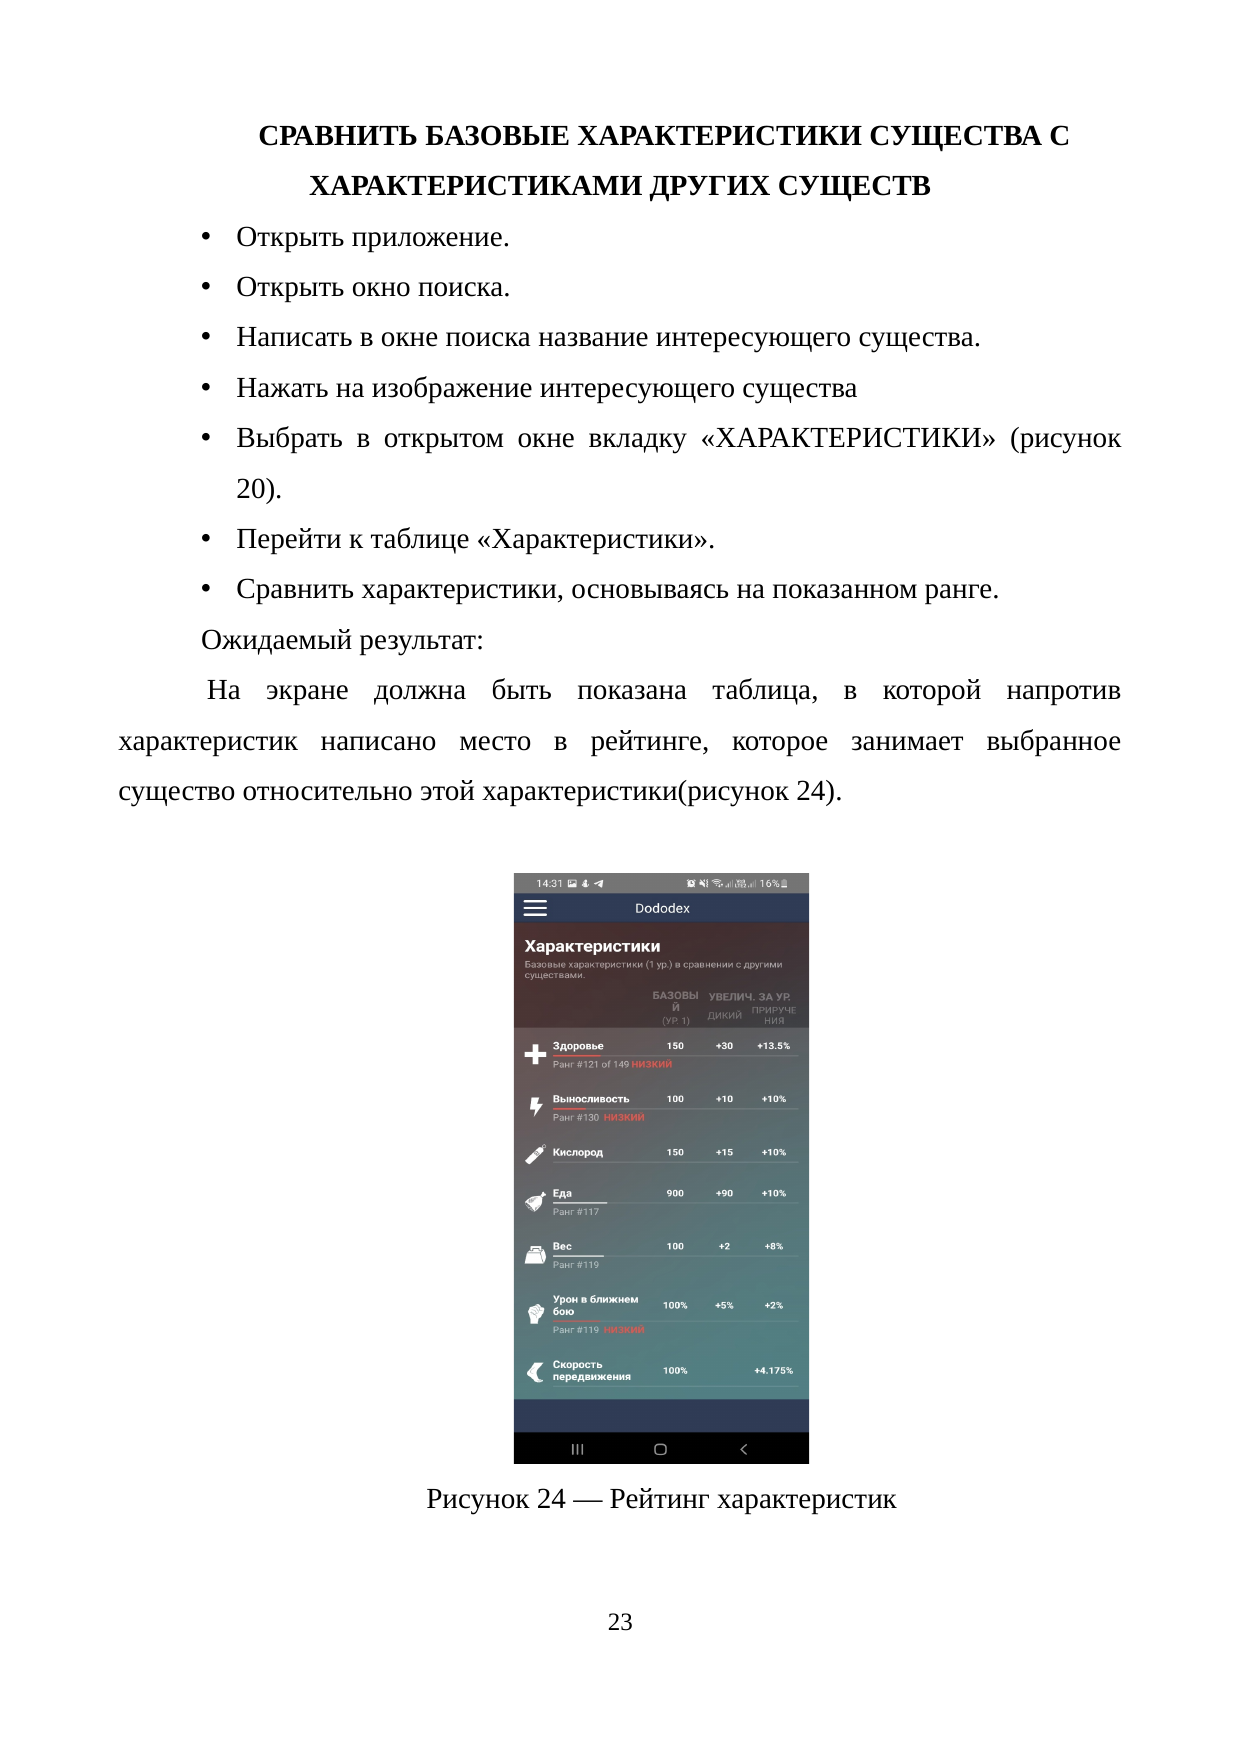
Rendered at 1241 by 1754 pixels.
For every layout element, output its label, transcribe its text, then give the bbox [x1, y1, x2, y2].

list На экране должна быть показана таблица, в которой напротив характеристик написано место в рейтинге, которое занимает выбранное существо относительно этой характеристики(рисунок 24). [118, 672, 1122, 806]
list Сравнить характеристики, основываясь на показанном ранге. [201, 572, 1122, 605]
list Написать в окне поиска название интересующего существа. [201, 319, 1122, 353]
list СРАВНИТЬ БАЗОВЫЕ ХАРАКТЕРИСТИКИ СУЩЕСТВА С ХАРАКТЕРИСТИКАМИ ДРУГИХ СУЩЕСТВ [118, 118, 1122, 202]
list Выбрать в открытом окне вкладку «ХАРАКТЕРИСТИКИ» (рисунок 20). [201, 420, 1122, 504]
list Ожидаемый результат: [201, 622, 1122, 656]
list Перейти к таблице «Характеристики». [201, 521, 1122, 555]
list Нажать на изображение интересующего существа [201, 370, 1122, 404]
list Рисунок 24 — Рейтинг характеристик [201, 1481, 1122, 1514]
list Открыть окно поиска. [201, 269, 1122, 303]
picture [513, 873, 810, 1464]
list Открыть приложение. [201, 219, 1122, 252]
